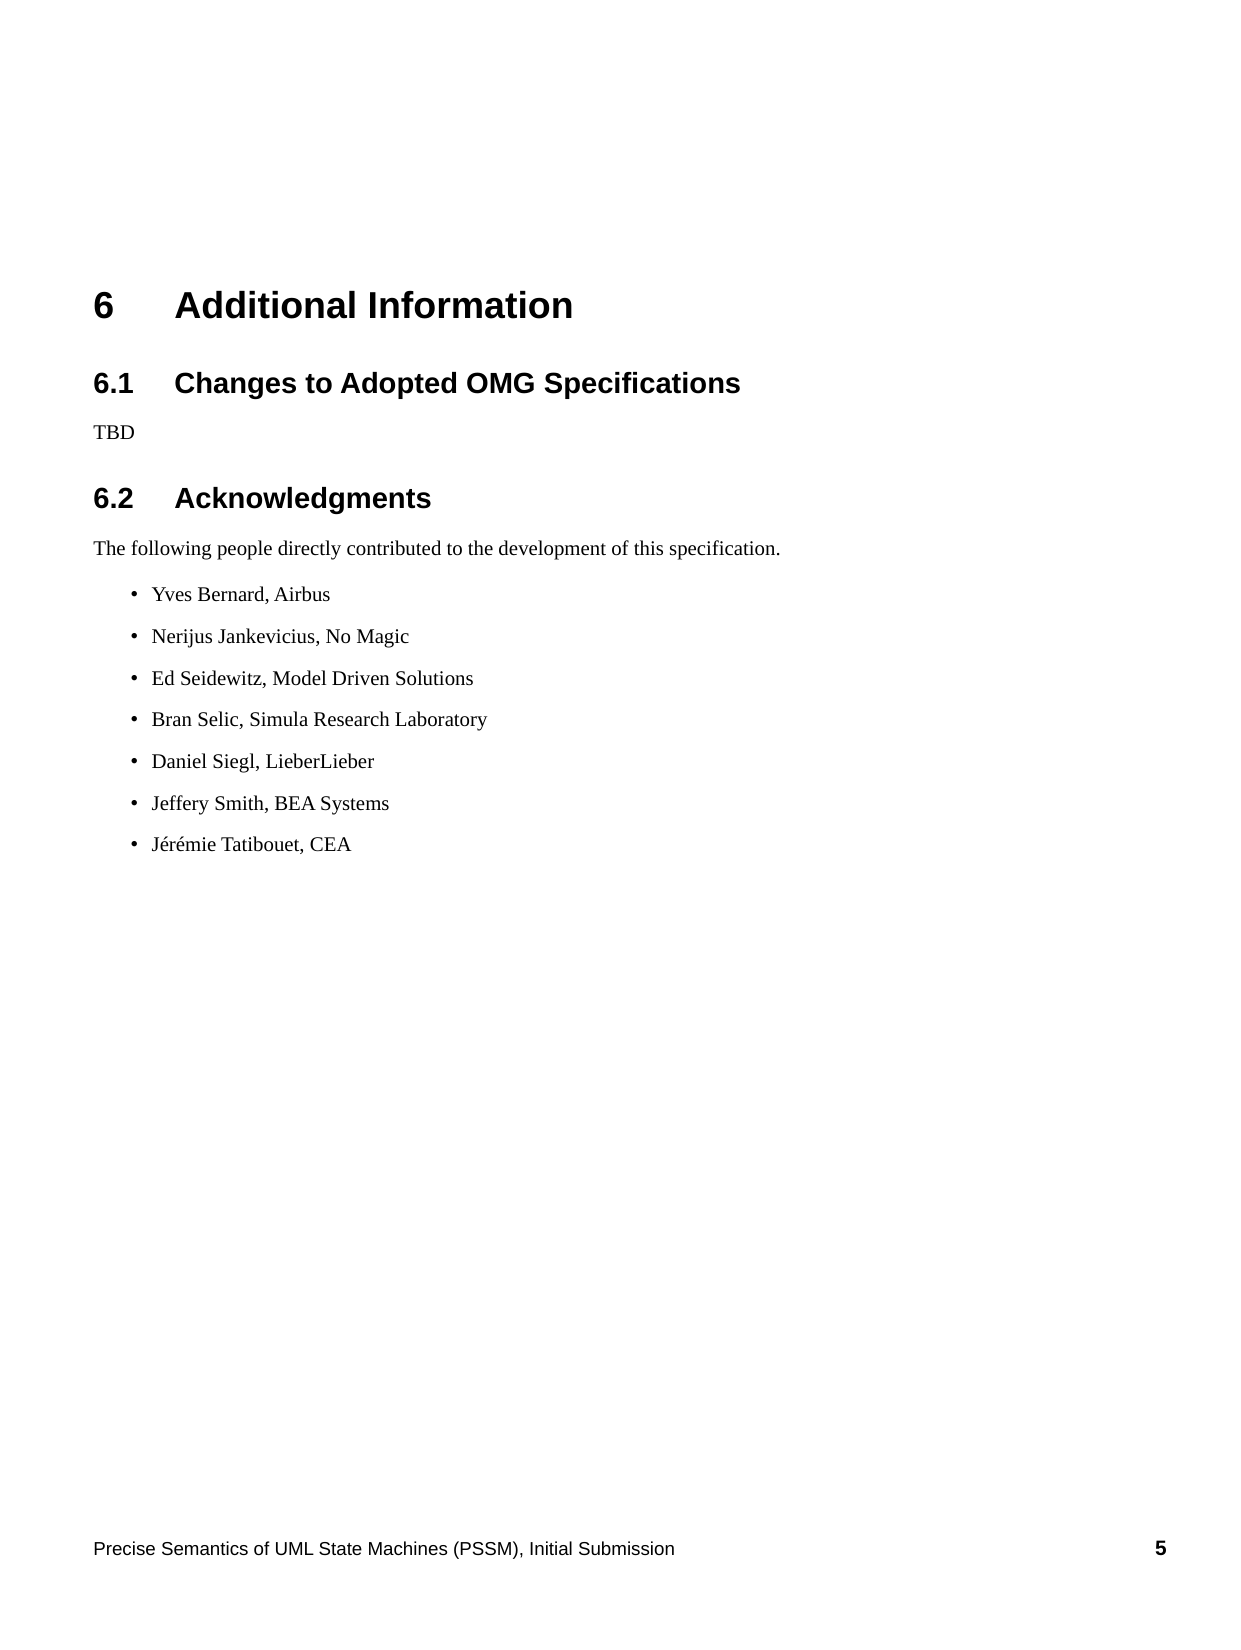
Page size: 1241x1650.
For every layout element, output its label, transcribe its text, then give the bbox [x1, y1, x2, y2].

subtitle Acknowledgments [93, 480, 1164, 515]
list Jérémie Tatibouet, CEA [131, 831, 1164, 856]
text The following people directly contributed to the development of this specification. [93, 536, 1164, 560]
list Nerijus Jankevicius, No Magic [131, 623, 1164, 648]
subtitle Changes to Adopted OMG Specifications [93, 364, 1164, 399]
list Daniel Siegl, LieberLieber [131, 748, 1164, 773]
list Bran Selic, Simula Research Laboratory [131, 706, 1164, 731]
list Jeffery Smith, BEA Systems [131, 789, 1164, 814]
text TBD [93, 420, 1164, 444]
list Ed Seidewitz, Model Driven Solutions [131, 664, 1164, 689]
list Yves Bernard, Airbus [131, 581, 1164, 606]
subtitle Additional Information [93, 283, 1164, 326]
